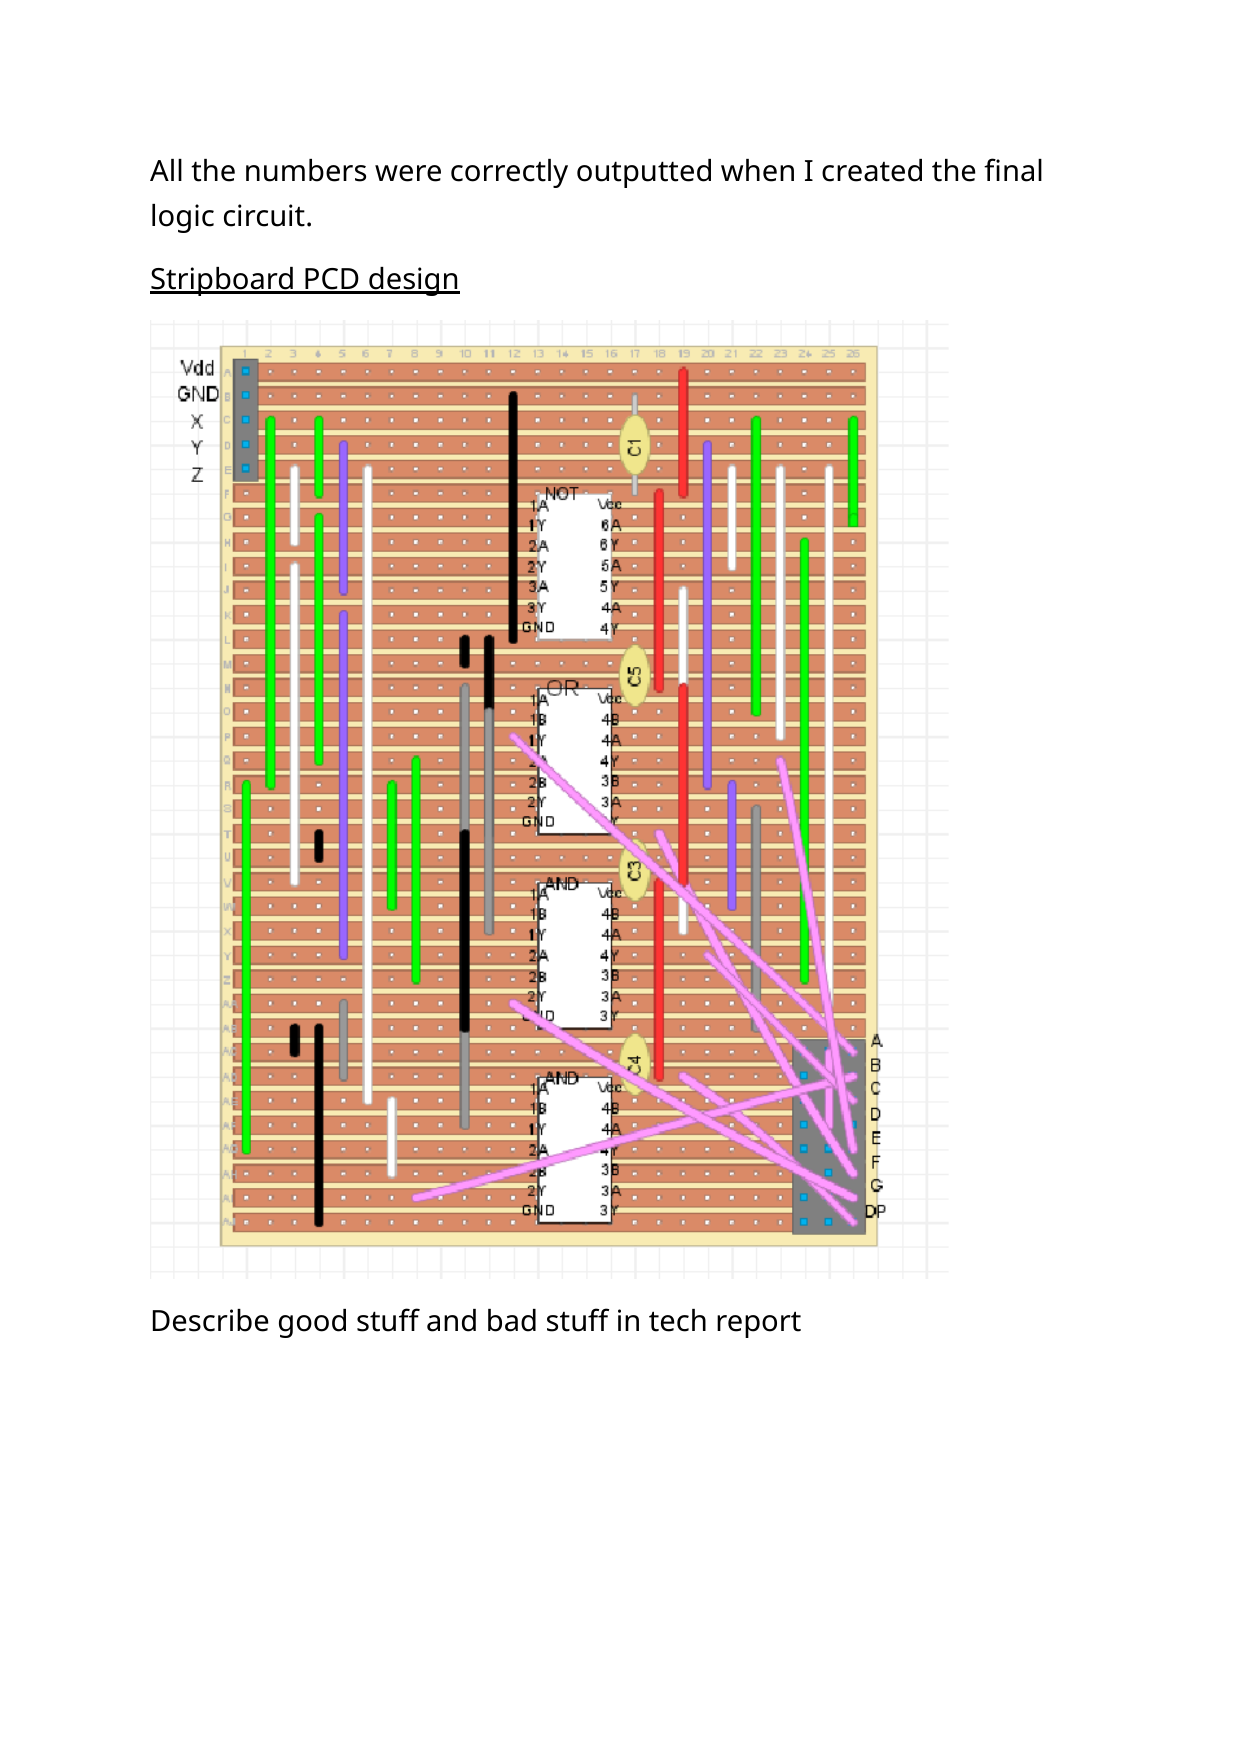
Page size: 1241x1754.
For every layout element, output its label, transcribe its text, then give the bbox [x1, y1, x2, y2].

text Describe good stuff and bad stuff in tech report [150, 1300, 1090, 1339]
text Stripboard PCD design [150, 258, 1090, 298]
text All the numbers were correctly outputted when I created the final logic circuit. [150, 150, 1090, 235]
